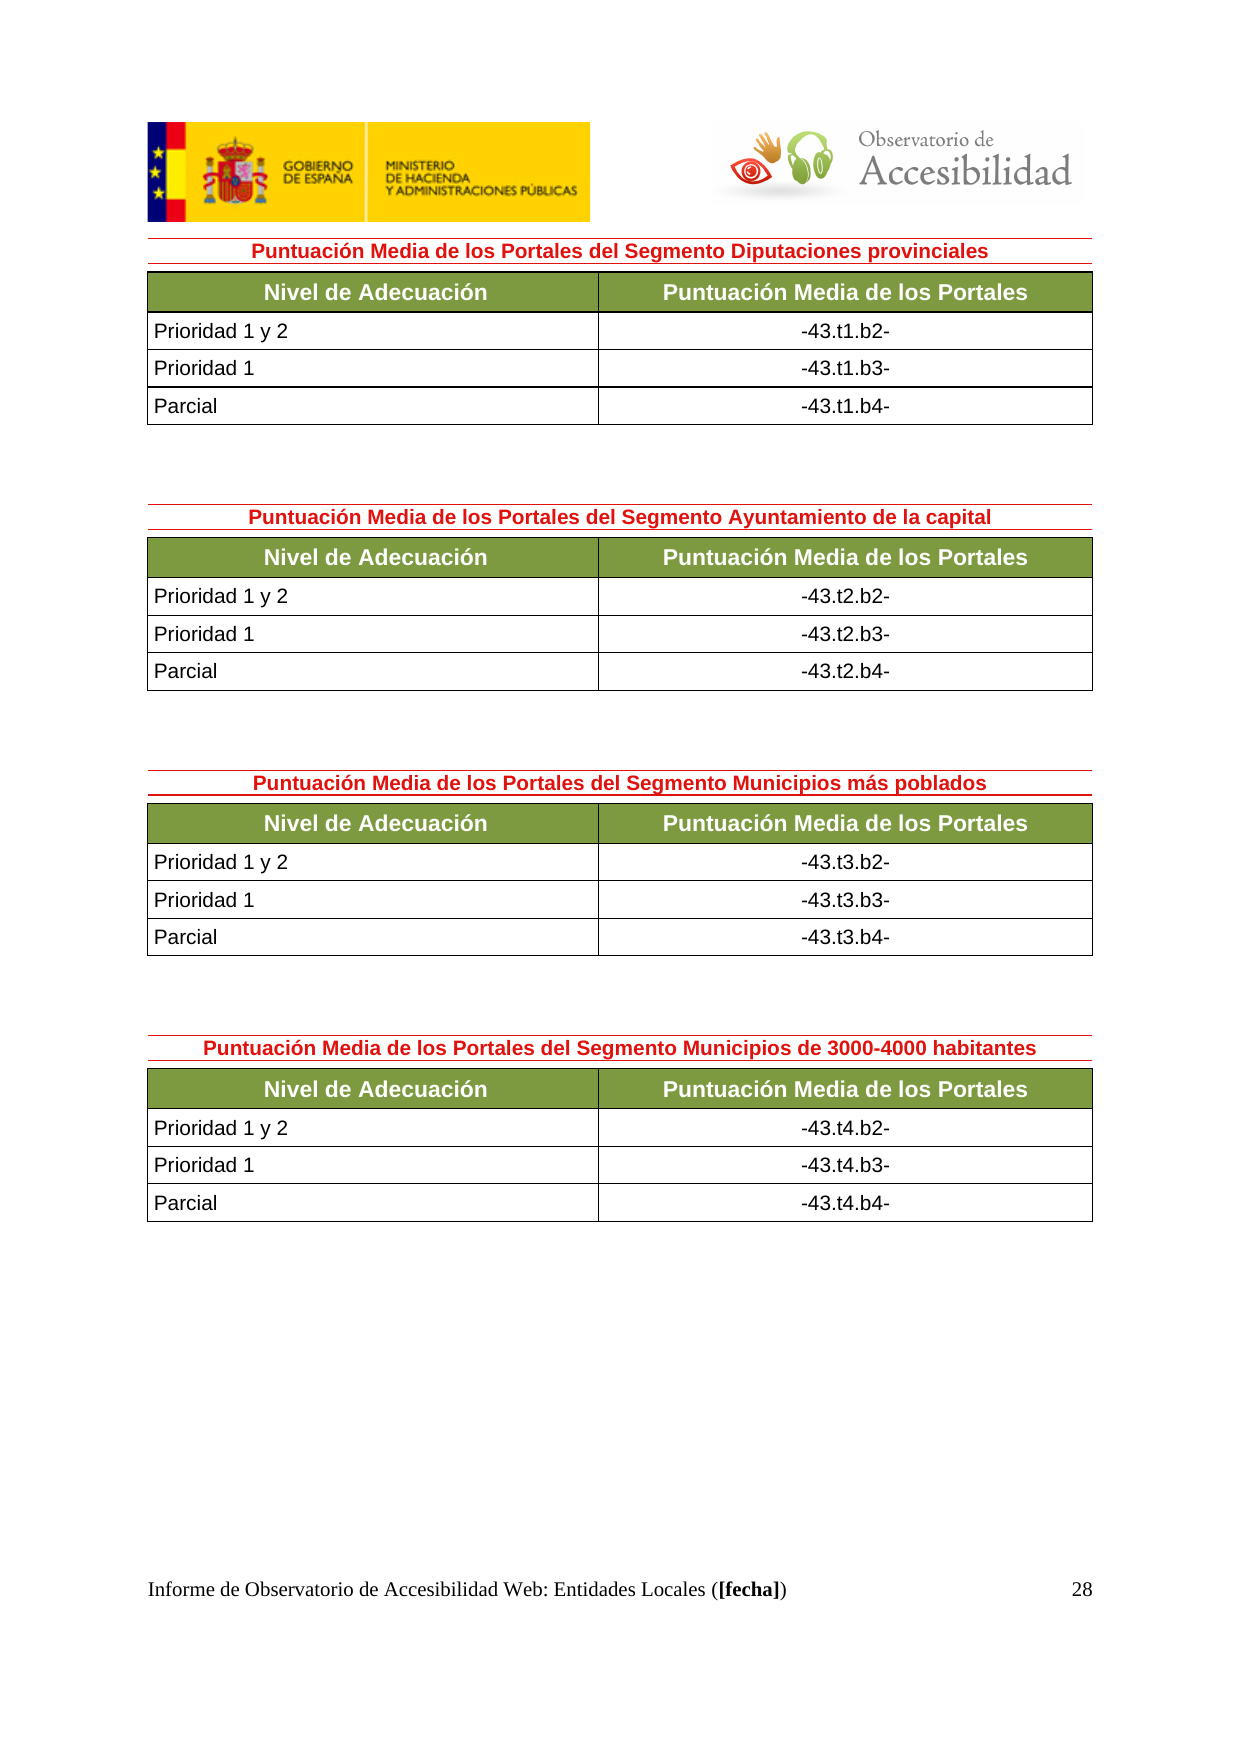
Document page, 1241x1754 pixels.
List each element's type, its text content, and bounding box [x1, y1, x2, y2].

table_cell Prioridad 1 y 2 [148, 844, 598, 880]
text Puntuación Media de los Portales del Segmento Ayuntamiento de la capital [148, 505, 1092, 529]
text Puntuación Media de los Portales del Segmento Diputaciones provinciales [148, 239, 1092, 263]
picture [710, 122, 1086, 205]
table_cell -43.t1.b2- [599, 313, 1092, 349]
table_cell Parcial [148, 653, 598, 689]
table_header Puntuación Media de los Portales [599, 273, 1092, 311]
table_cell -43.t2.b2- [599, 578, 1092, 614]
table_header Nivel de Adecuación [148, 273, 598, 311]
table_cell -43.t1.b3- [599, 350, 1092, 386]
table_cell -43.t4.b4- [599, 1184, 1092, 1221]
table_cell -43.t1.b4- [599, 388, 1092, 424]
table_header Puntuación Media de los Portales [599, 538, 1092, 577]
table_header Puntuación Media de los Portales [599, 1069, 1092, 1108]
table_cell Parcial [148, 1184, 598, 1221]
picture [147, 122, 591, 222]
table_cell Parcial [148, 919, 598, 955]
table_cell Prioridad 1 y 2 [148, 578, 598, 614]
table_cell -43.t4.b3- [599, 1147, 1092, 1183]
text Puntuación Media de los Portales del Segmento Municipios más poblados [148, 771, 1092, 794]
table_cell Prioridad 1 y 2 [148, 313, 598, 349]
table_header Nivel de Adecuación [148, 538, 598, 577]
table_cell Prioridad 1 [148, 881, 598, 918]
table_cell Prioridad 1 [148, 350, 598, 386]
table_cell Prioridad 1 y 2 [148, 1109, 598, 1146]
text Puntuación Media de los Portales del Segmento Municipios de 3000-4000 habitantes [148, 1036, 1092, 1060]
table_cell Parcial [148, 388, 598, 424]
table_cell -43.t2.b3- [599, 616, 1092, 652]
table_header Nivel de Adecuación [148, 1069, 598, 1108]
table_cell -43.t3.b3- [599, 881, 1092, 918]
table_cell Prioridad 1 [148, 616, 598, 652]
table_cell -43.t3.b4- [599, 919, 1092, 955]
table_cell -43.t4.b2- [599, 1109, 1092, 1146]
table_header Puntuación Media de los Portales [599, 804, 1092, 843]
table_cell -43.t3.b2- [599, 844, 1092, 880]
table_header Nivel de Adecuación [148, 804, 598, 843]
table_cell -43.t2.b4- [599, 653, 1092, 689]
table_cell Prioridad 1 [148, 1147, 598, 1183]
